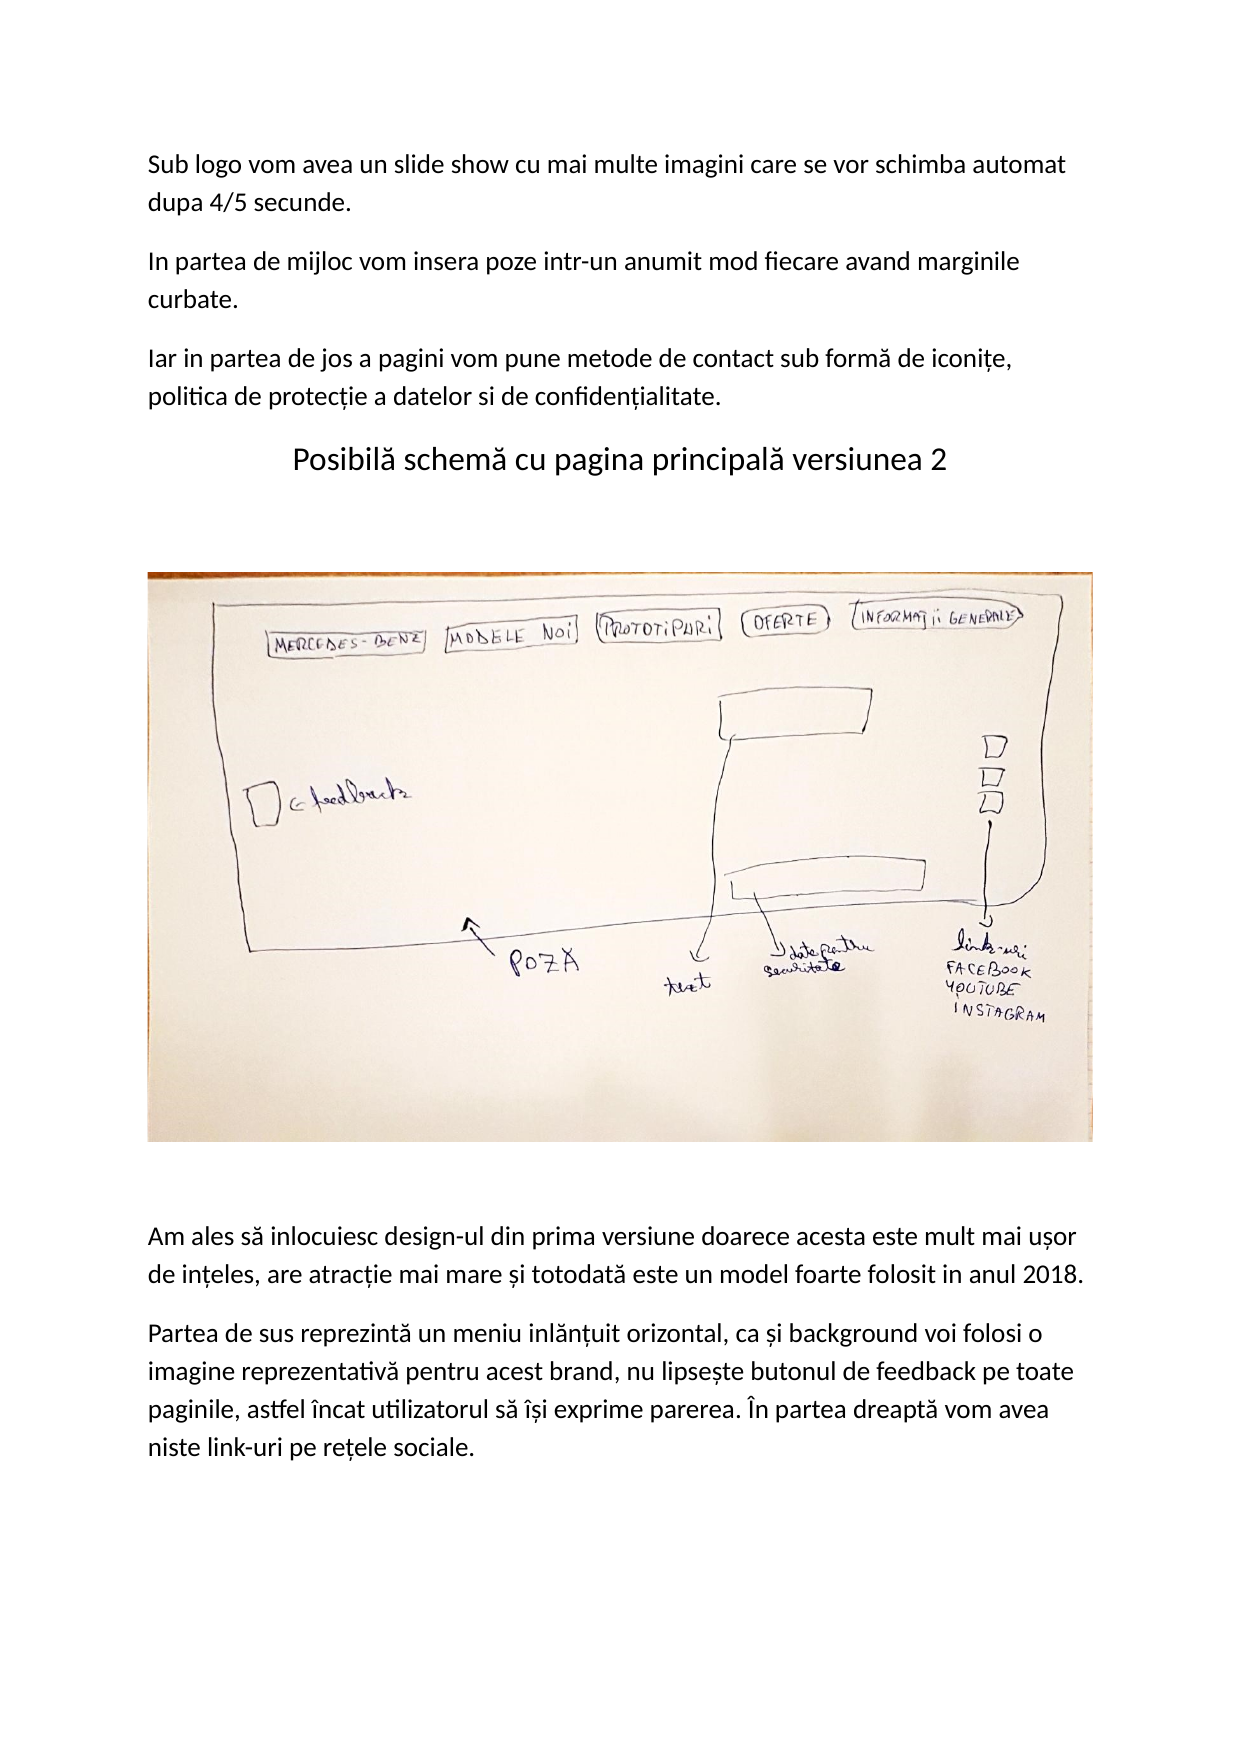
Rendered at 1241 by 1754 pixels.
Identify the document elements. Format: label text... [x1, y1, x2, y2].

text Partea de sus reprezintă un meniu inlănțuit orizontal, ca și background voi folosi o imagine reprezentativă pentru acest brand, nu lipsește butonul de feedback pe toate paginile, astfel încat utilizatorul să își exprime parerea. În partea dreaptă vom avea niste link-uri pe rețele sociale. [148, 1316, 1093, 1463]
text In partea de mijloc vom insera poze intr-un anumit mod fiecare avand marginile curbate. [148, 244, 1093, 315]
text Am ales să inlocuiesc design-ul din prima versiune doarece acesta este mult mai ușor de ințeles, are atracție mai mare și totodată este un model foarte folosit in anul 2018. [148, 1219, 1093, 1291]
text Posibilă schemă cu pagina principală versiunea 2 [148, 438, 1093, 478]
text Iar in partea de jos a pagini vom pune metode de contact sub formă de iconițe, politica de protecție a datelor si de confidențialitate. [148, 341, 1093, 412]
text Sub logo vom avea un slide show cu mai multe imagini care se vor schimba automat dupa 4/5 secunde. [148, 148, 1093, 218]
